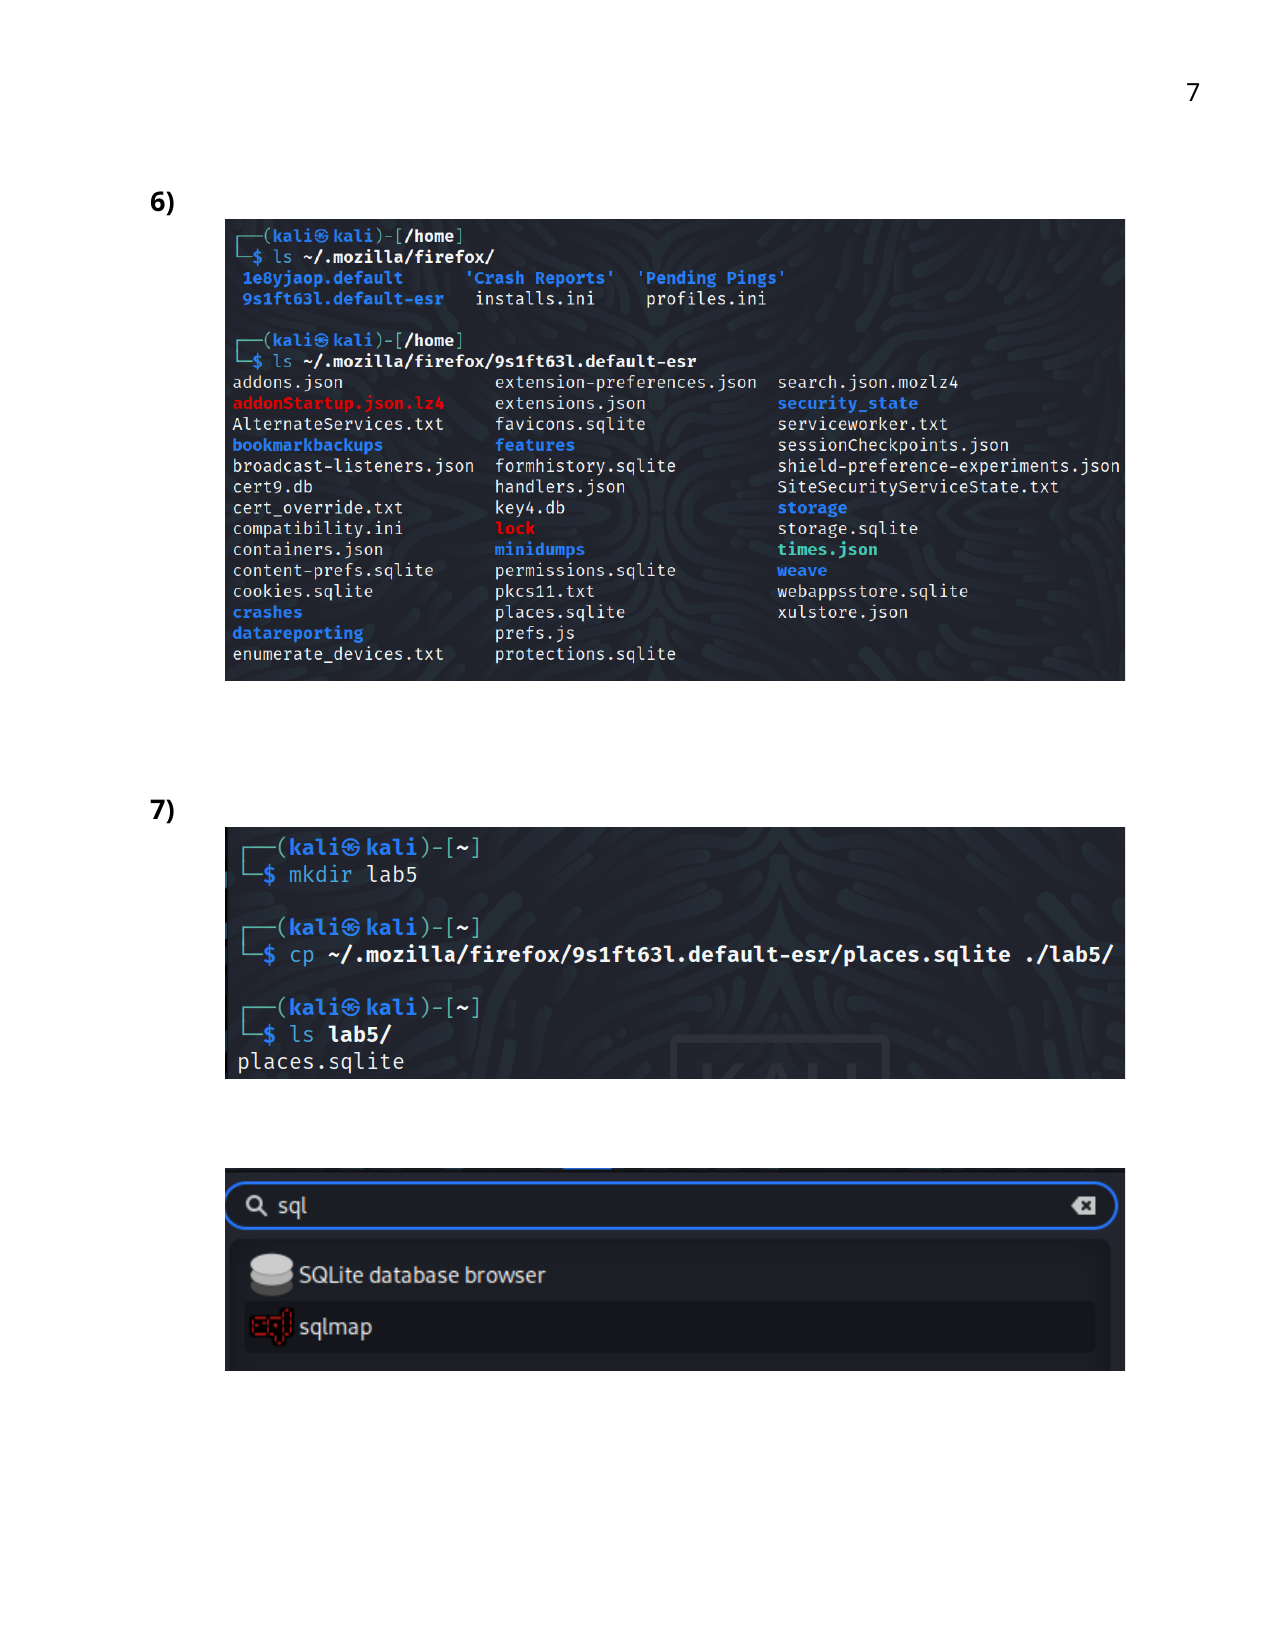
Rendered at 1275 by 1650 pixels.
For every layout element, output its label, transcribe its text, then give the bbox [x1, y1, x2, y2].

picture [225, 219, 1125, 681]
text 7) [150, 791, 1200, 828]
text 6) [150, 183, 1200, 220]
picture [225, 827, 1125, 1079]
picture [225, 1168, 1125, 1371]
